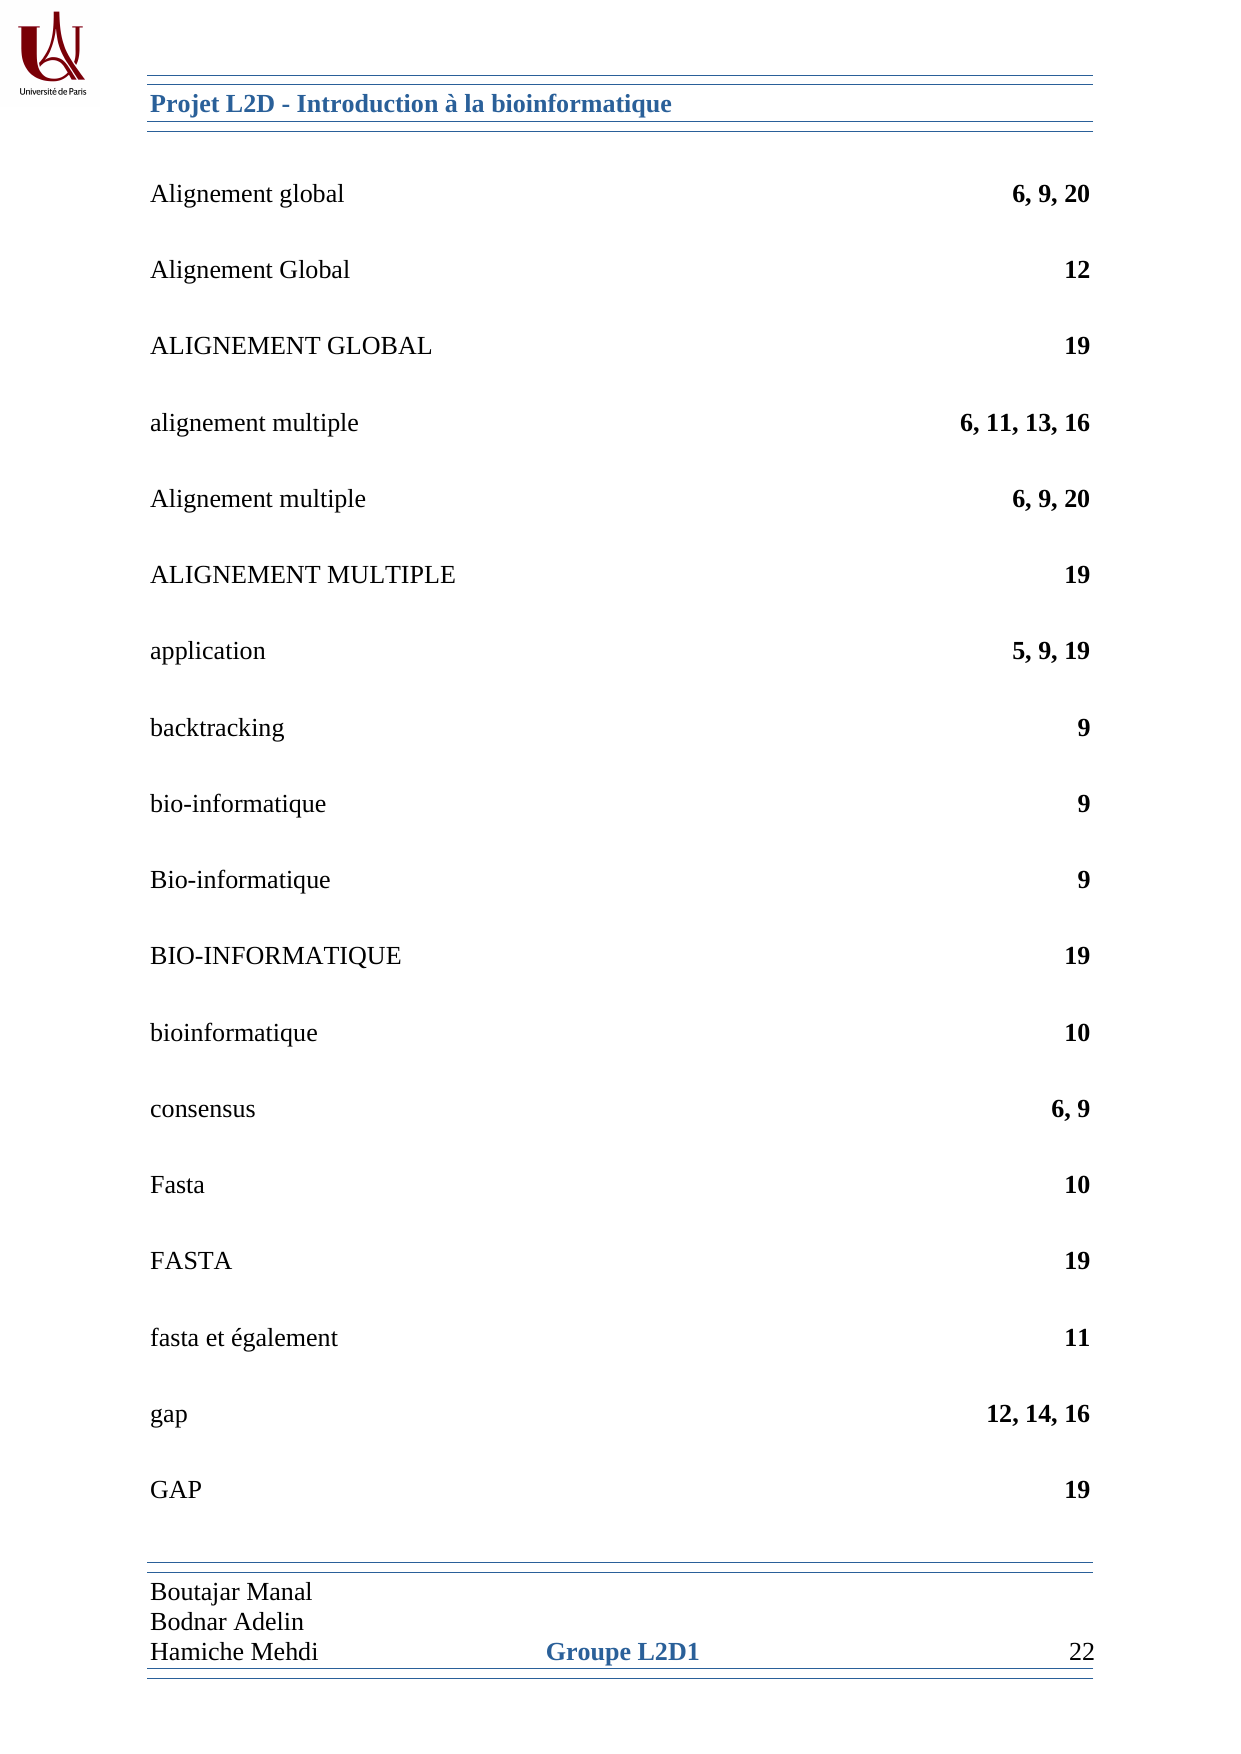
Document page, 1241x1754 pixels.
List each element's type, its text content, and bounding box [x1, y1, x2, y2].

text Alignement Global 12 [150, 254, 1090, 284]
text ALIGNEMENT MULTIPLE 19 [150, 559, 1090, 589]
text Alignement global 6, 9, 20 [150, 178, 1090, 208]
text fasta et également 11 [150, 1322, 1090, 1352]
text application 5, 9, 19 [150, 635, 1090, 665]
text Alignement multiple 6, 9, 20 [150, 483, 1090, 513]
text backtracking 9 [150, 712, 1090, 742]
picture [0, 0, 101, 107]
text bioinformatique 10 [150, 1017, 1090, 1047]
text GAP 19 [150, 1474, 1090, 1504]
text BIO-INFORMATIQUE 19 [150, 940, 1090, 970]
text FASTA 19 [150, 1245, 1090, 1275]
text Fasta 10 [150, 1169, 1090, 1199]
text consensus 6, 9 [150, 1093, 1090, 1123]
text Bio-informatique 9 [150, 864, 1090, 894]
text ALIGNEMENT GLOBAL 19 [150, 330, 1090, 360]
text bio-informatique 9 [150, 788, 1090, 818]
text gap 12, 14, 16 [150, 1398, 1090, 1428]
text alignement multiple 6, 11, 13, 16 [150, 407, 1090, 437]
